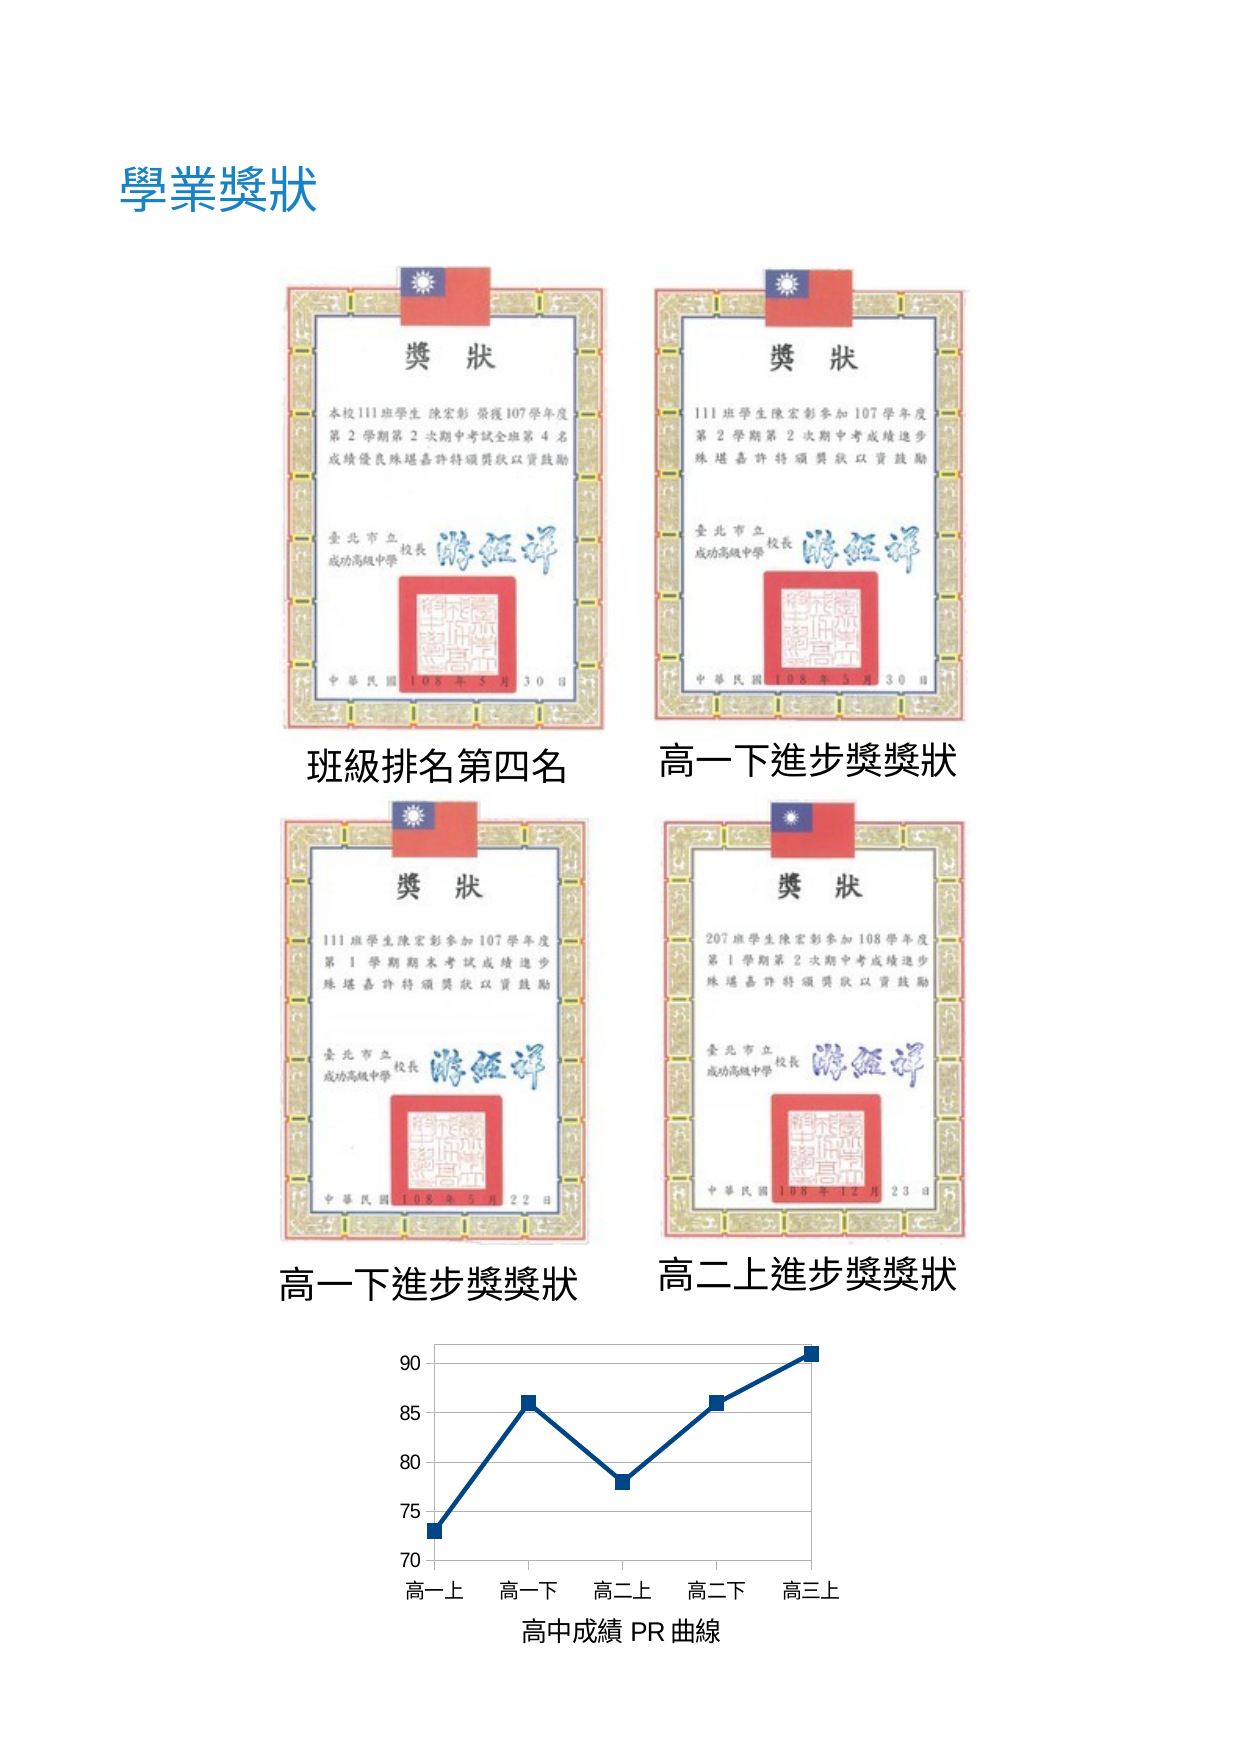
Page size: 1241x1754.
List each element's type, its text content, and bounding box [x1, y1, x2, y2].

subtitle 學業獎狀 [118, 151, 1122, 223]
picture [279, 265, 971, 1245]
